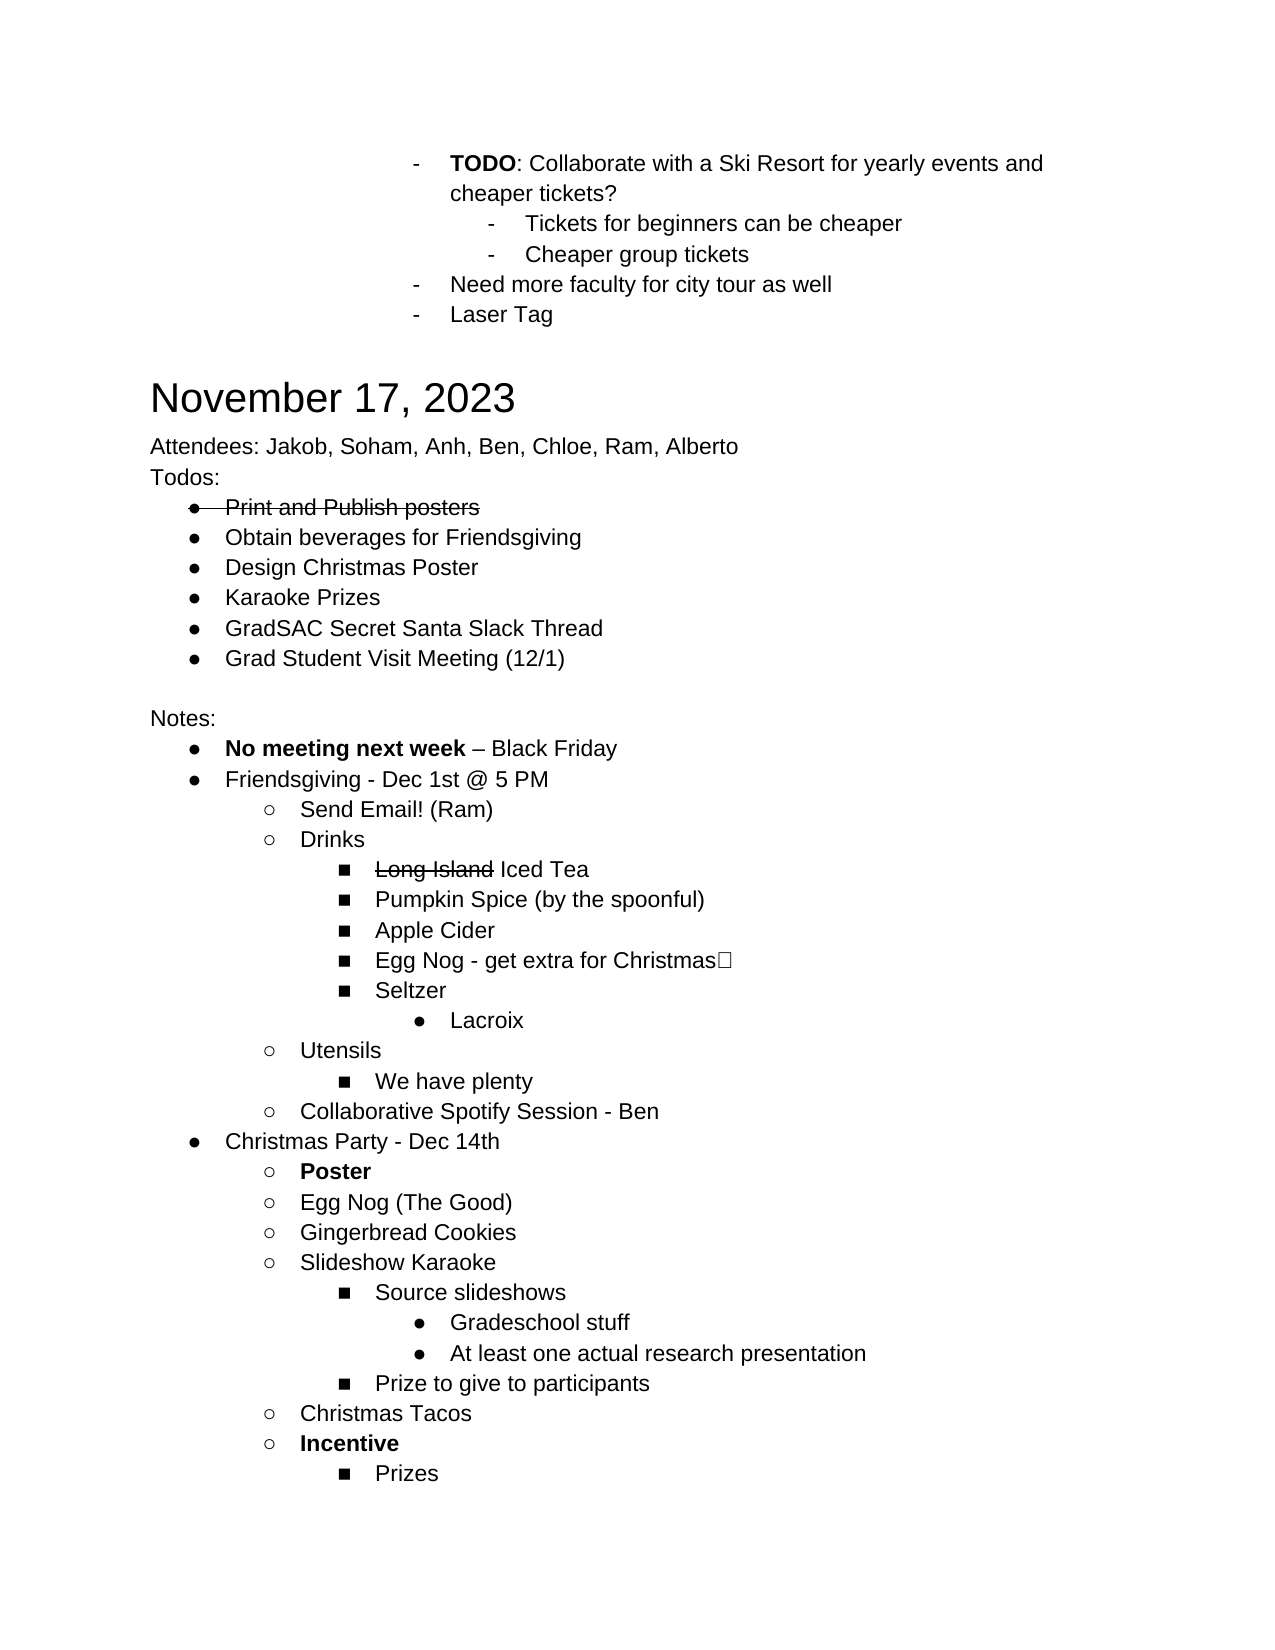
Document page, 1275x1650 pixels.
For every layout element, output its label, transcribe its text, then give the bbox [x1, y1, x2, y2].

text Notes: [150, 705, 1125, 732]
list Collaborative Spotify Session - Ben [262, 1098, 1125, 1124]
list Long Island Iced Tea [337, 856, 1125, 883]
list Christmas Party - Dec 14th [187, 1128, 1125, 1154]
list Seltzer [337, 977, 1125, 1003]
list Prize to give to participants [337, 1370, 1125, 1396]
list Laser Tag [412, 301, 1125, 327]
list Obtain beverages for Friendsgiving [187, 524, 1125, 550]
list TODO: Collaborate with a Ski Resort for yearly events and cheaper tickets? [412, 150, 1125, 207]
list Cheaper group tickets [487, 241, 1125, 267]
text Todos: [150, 463, 1125, 490]
list Karaoke Prizes [187, 584, 1125, 611]
list Incentive [262, 1430, 1125, 1457]
list Lacroix [412, 1007, 1125, 1034]
list Poster [262, 1158, 1125, 1185]
list Grad Student Visit Meeting (12/1) [187, 645, 1125, 671]
list Design Christmas Poster [187, 554, 1125, 581]
list Send Email! (Ram) [262, 796, 1125, 822]
list Drinks [262, 826, 1125, 852]
list Tickets for beginners can be cheaper [487, 210, 1125, 237]
list Gingerbread Cookies [262, 1219, 1125, 1245]
list Need more faculty for city tour as well [412, 271, 1125, 297]
list Friendsgiving - Dec 1st @ 5 PM [187, 766, 1125, 792]
text Attendees: Jakob, Soham, Anh, Ben, Chloe, Ram, Alberto [150, 433, 1125, 460]
list Egg Nog (The Good) [262, 1188, 1125, 1215]
list Prizes [337, 1460, 1125, 1487]
list Apple Cider [337, 917, 1125, 943]
subtitle November 17, 2023 [150, 373, 1125, 421]
list No meeting next week – Black Friday [187, 735, 1125, 762]
list Pumpkin Spice (by the spoonful) [337, 886, 1125, 913]
list Print and Publish posters [187, 494, 1125, 520]
list GradSAC Secret Santa Slack Thread [187, 614, 1125, 641]
list Egg Nog - get extra for Christmas🎄 [337, 947, 1125, 973]
list At least one actual research presentation [412, 1339, 1125, 1366]
list Slideshow Karaoke [262, 1249, 1125, 1275]
list Christmas Tacos [262, 1400, 1125, 1426]
list Utensils [262, 1037, 1125, 1064]
list We have plenty [337, 1068, 1125, 1094]
list Source slideshows [337, 1279, 1125, 1306]
list Gradeschool stuff [412, 1309, 1125, 1336]
